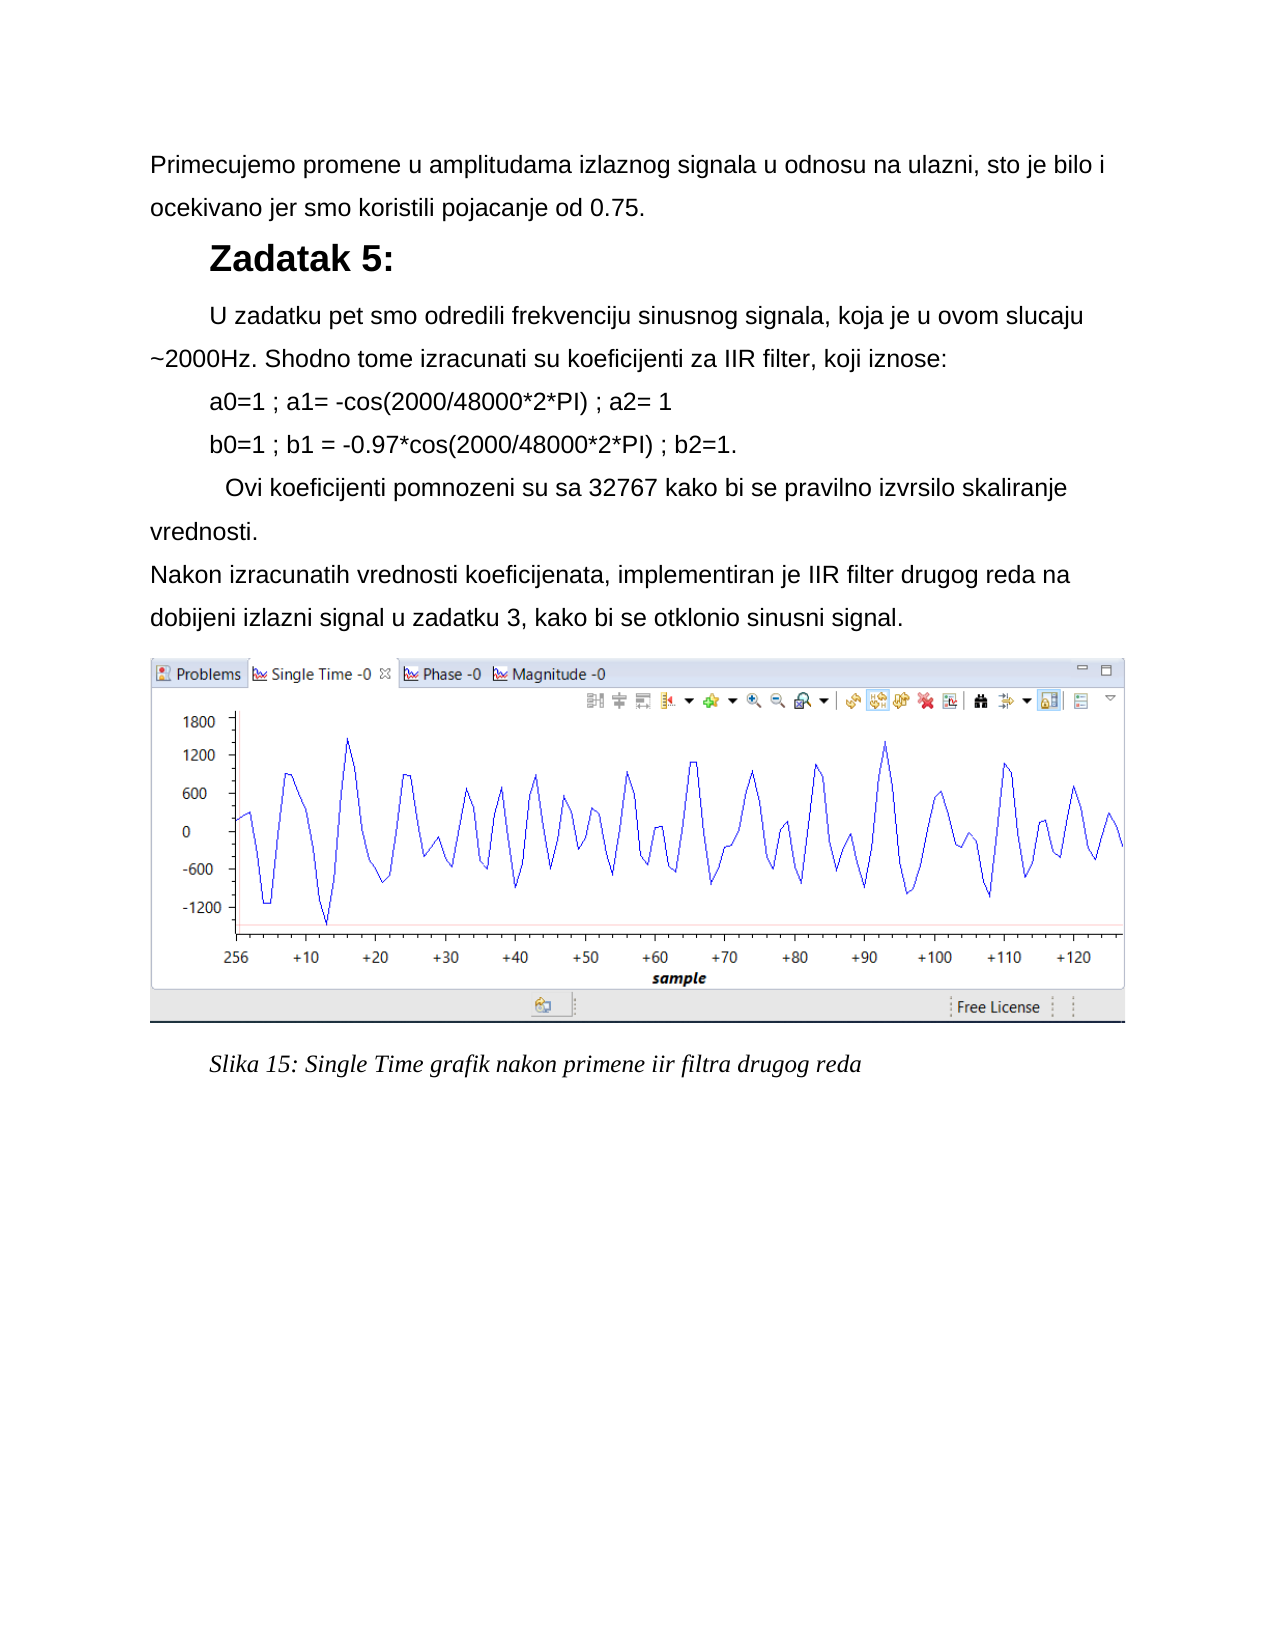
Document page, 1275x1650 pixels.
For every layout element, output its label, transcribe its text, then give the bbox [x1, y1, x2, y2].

text Ovi koeficijenti pomnozeni su sa 32767 kako bi se pravilno izvrsilo skaliranje vrednosti. [150, 473, 1125, 545]
text Slika 15: Single Time grafik nakon primene iir filtra drugog reda [150, 1023, 1125, 1078]
text b0=1 ; b1 = -0.97*cos(2000/48000*2*PI) ; b2=1. [150, 430, 1125, 459]
text Zadatak 5: [150, 236, 1125, 279]
text a0=1 ; a1= -cos(2000/48000*2*PI) ; a2= 1 [150, 387, 1125, 416]
text Nakon izracunatih vrednosti koeficijenata, implementiran je IIR filter drugog reda na dobijeni izlazni signal u zadatku 3, kako bi se otklonio sinusni signal. [150, 560, 1125, 632]
picture [150, 658, 1125, 1023]
text Primecujemo promene u amplitudama izlaznog signala u odnosu na ulazni, sto je bilo i ocekivano jer smo koristili pojacanje od 0.75. [150, 150, 1125, 222]
text U zadatku pet smo odredili frekvenciju sinusnog signala, koja je u ovom slucaju ~2000Hz. Shodno tome izracunati su koeficijenti za IIR filter, koji iznose: [150, 301, 1125, 373]
